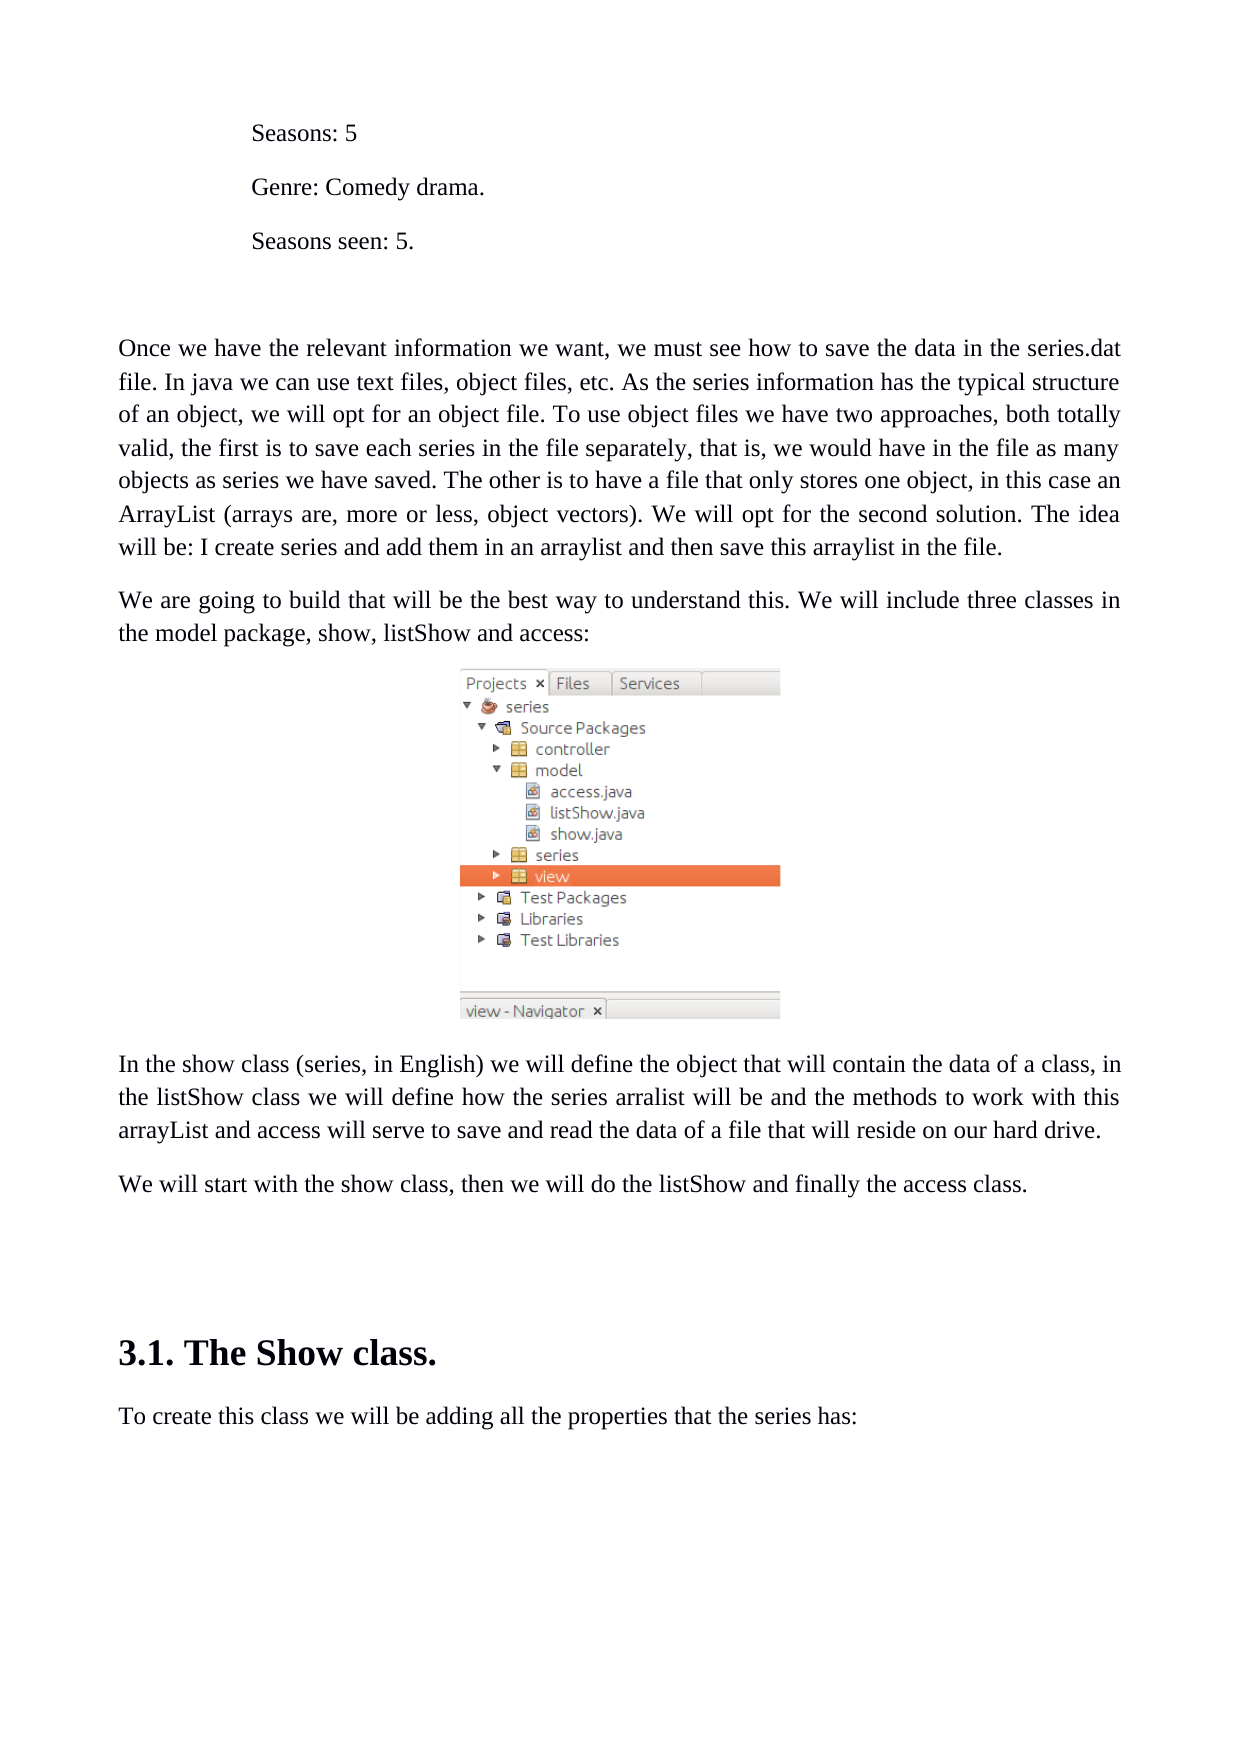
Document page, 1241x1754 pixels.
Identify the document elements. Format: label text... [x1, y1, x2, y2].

text We are going to build that will be the best way to understand this. We will include three classes in the model package, show, listShow and access: [118, 586, 1122, 647]
text Seasons: 5 [251, 118, 1122, 147]
text 3.1. The Show class. [118, 1331, 1122, 1374]
text Once we have the relevant information we want, we must see how to save the data in the series.dat file. In java we can use text files, object files, etc. As the series information has the typical structure of an object, we will opt for an object file. To use object files we have two approaches, both totally valid, the first is to save each series in the file separately, that is, we would have in the file as many objects as series we have saved. The other is to have a file that only stores one object, in this case an ArrayList (arrays are, more or less, object vectors). We will opt for the second solution. The idea will be: I create series and add them in an arraylist and then save this arraylist in the file. [118, 333, 1122, 560]
text Genre: Comedy drama. [251, 172, 1122, 201]
text To create this class we will be adding all the properties that the series has: [118, 1401, 1122, 1430]
text In the show class (series, in English) we will define the object that will contain the data of a class, in the listShow class we will define how the series arralist will be and the methods to work with this arrayList and access will serve to save and read the data of a file that will reside on our hard drive. [118, 1049, 1122, 1144]
picture [460, 668, 781, 1019]
text Seasons seen: 5. [251, 226, 1122, 254]
text We will start with the show class, then we will do the listShow and finally the access class. [118, 1169, 1122, 1198]
